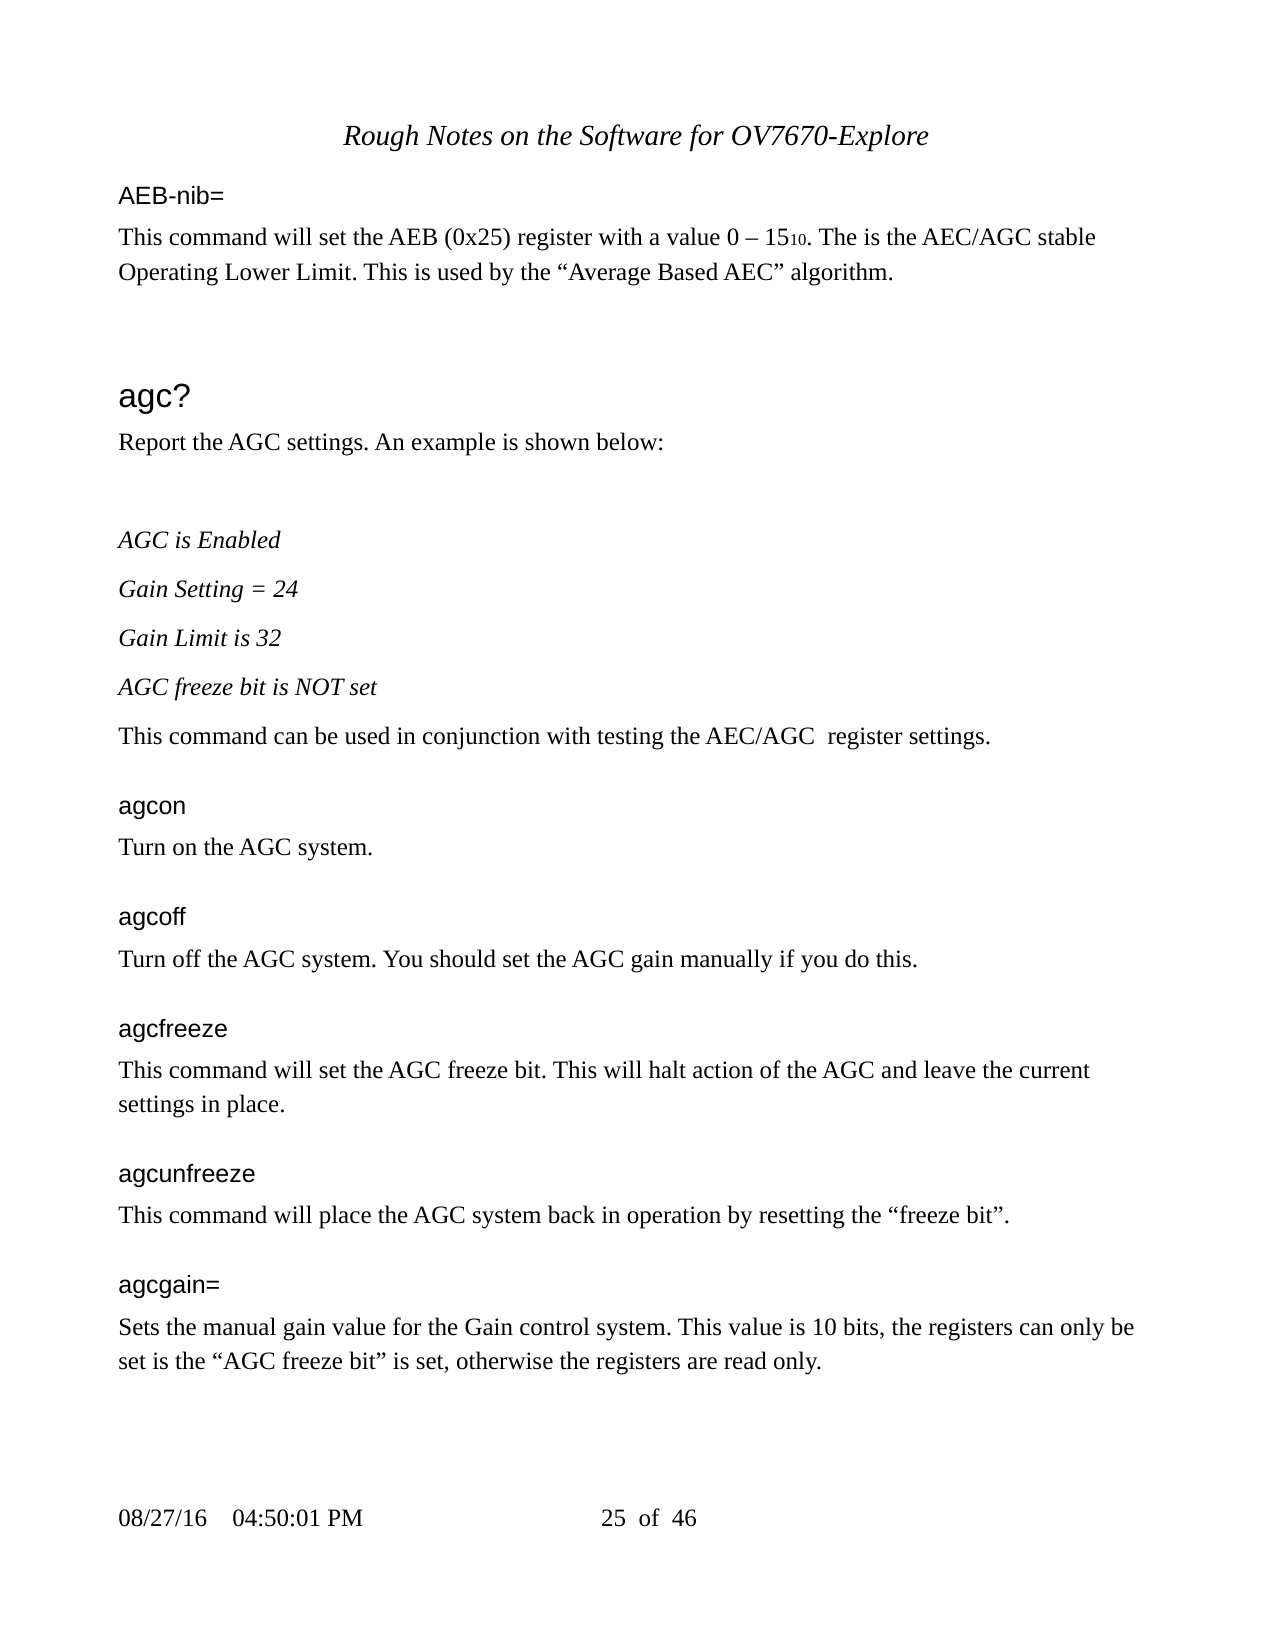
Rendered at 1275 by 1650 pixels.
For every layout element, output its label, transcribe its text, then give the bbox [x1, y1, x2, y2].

text Turn off the AGC system. You should set the AGC gain manually if you do this. [118, 944, 1157, 972]
subtitle AEB-nib= [118, 181, 1157, 210]
text Gain Setting = 24 [118, 574, 1157, 603]
subtitle agc? [118, 376, 1157, 414]
text This command will place the AGC system back in operation by resetting the “freeze bit”. [118, 1200, 1157, 1229]
text AGC freeze bit is NOT set [118, 672, 1157, 701]
text Report the AGC settings. An example is shown below: [118, 427, 1157, 456]
text AGC is Enabled [118, 525, 1157, 554]
text This command will set the AEB (0x25) register with a value 0 – 1510. The is the AEC/AGC stable Operating Lower Limit. This is used by the “Average Based AEC” algorithm. [118, 222, 1157, 286]
subtitle agcon [118, 791, 1157, 820]
subtitle agcunfreeze [118, 1159, 1157, 1188]
text Gain Limit is 32 [118, 623, 1157, 652]
subtitle agcgain= [118, 1270, 1157, 1299]
text This command can be used in conjunction with testing the AEC/AGC register settings. [118, 721, 1157, 750]
text This command will set the AGC freeze bit. This will halt action of the AGC and leave the current settings in place. [118, 1055, 1157, 1118]
text Turn on the AGC system. [118, 832, 1157, 861]
text Sets the manual gain value for the Gain control system. This value is 10 bits, the registers can only be set is the “AGC freeze bit” is set, otherwise the registers are read only. [118, 1312, 1157, 1375]
subtitle agcoff [118, 902, 1157, 931]
subtitle agcfreeze [118, 1013, 1157, 1042]
